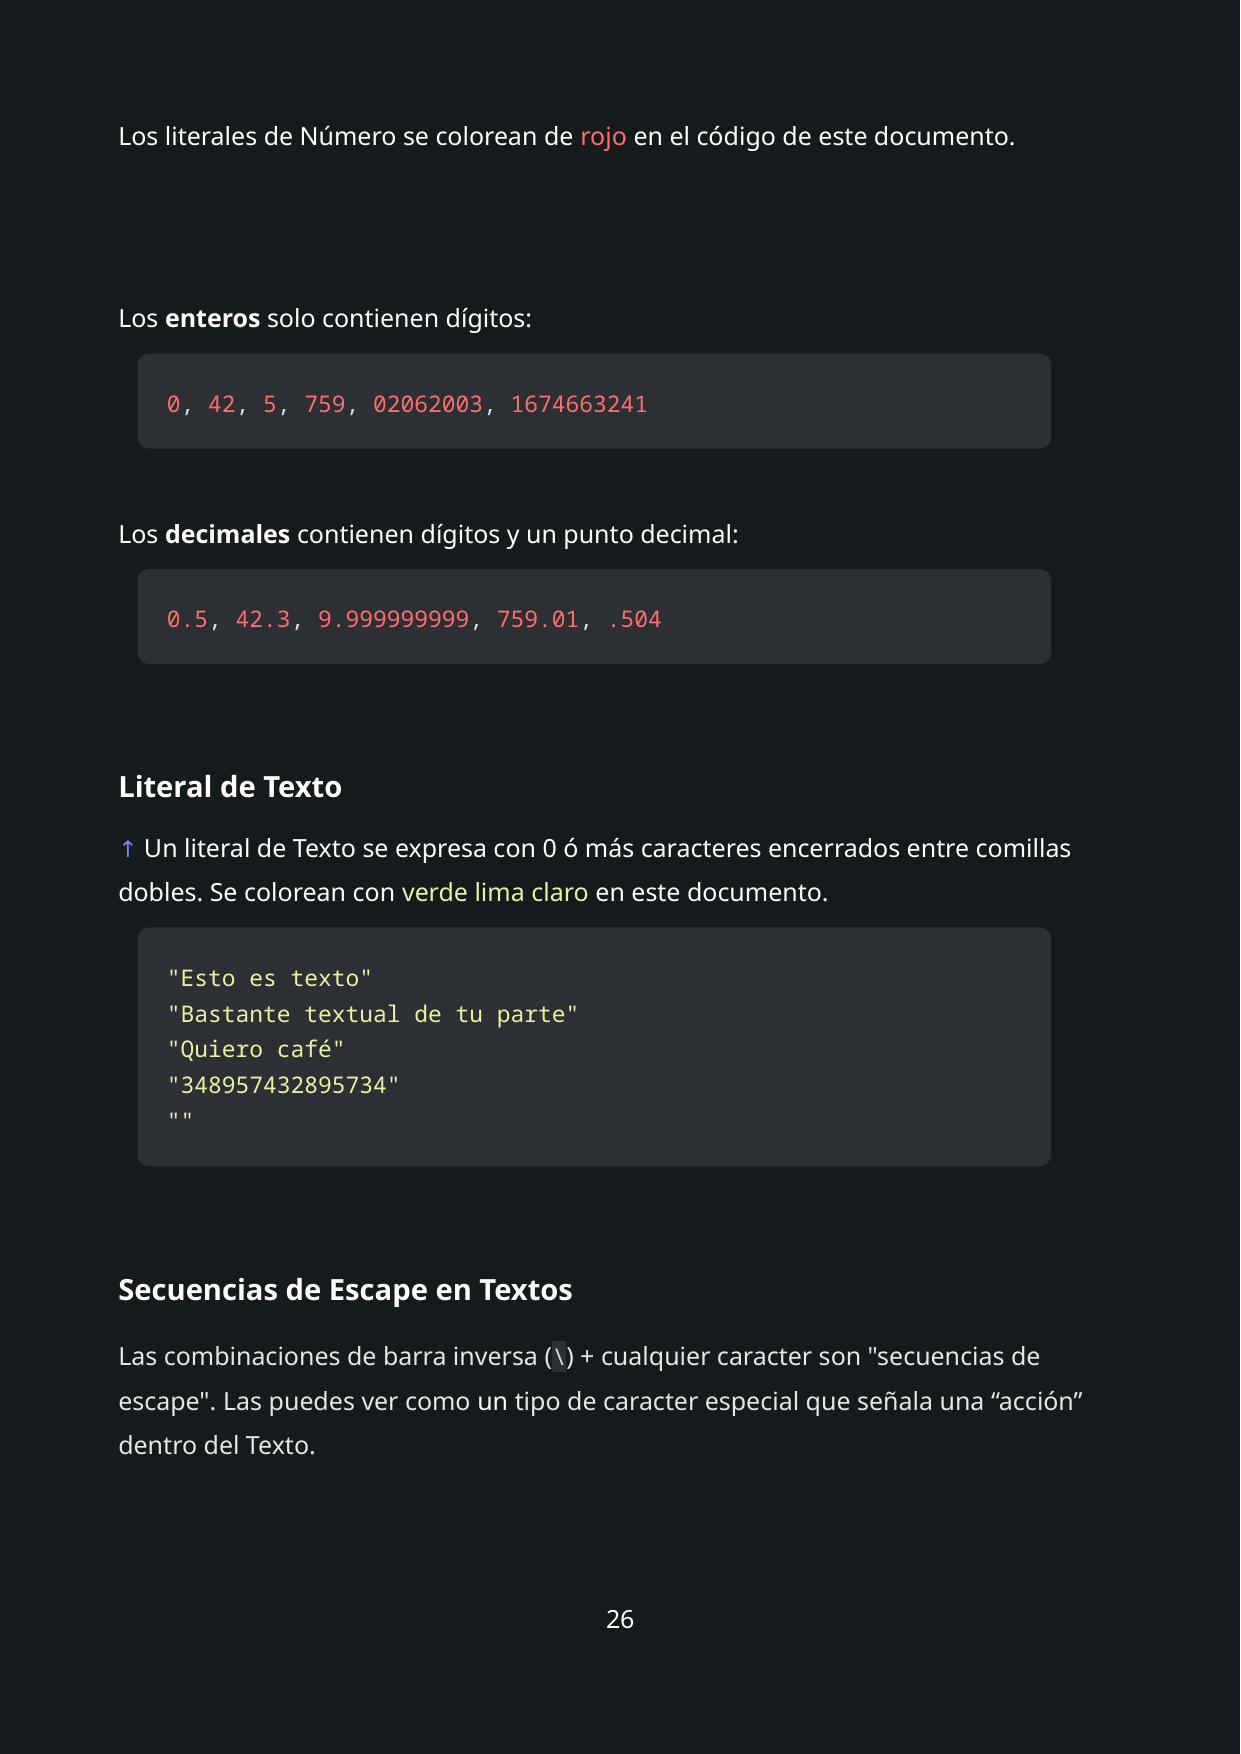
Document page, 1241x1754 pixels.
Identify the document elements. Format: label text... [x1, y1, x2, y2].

text Los enteros solo contienen dígitos: [118, 301, 1122, 335]
subtitle Secuencias de Escape en Textos [118, 1269, 1122, 1308]
text Las combinaciones de barra inversa (\) + cualquier caracter son "secuencias de escape". Las puedes ver como un tipo de caracter especial que señala una “acción” dentro del Texto. [118, 1339, 1122, 1461]
subtitle Literal de Texto [118, 767, 1122, 806]
text ↑ Un literal de Texto se expresa con 0 ó más caracteres encerrados entre comillas dobles. Se colorean con verde lima claro en este documento. [118, 831, 1122, 909]
text Los literales de Número se colorean de rojo en el código de este documento. [118, 118, 1122, 152]
text Los decimales contienen dígitos y un punto decimal: [118, 516, 1122, 551]
